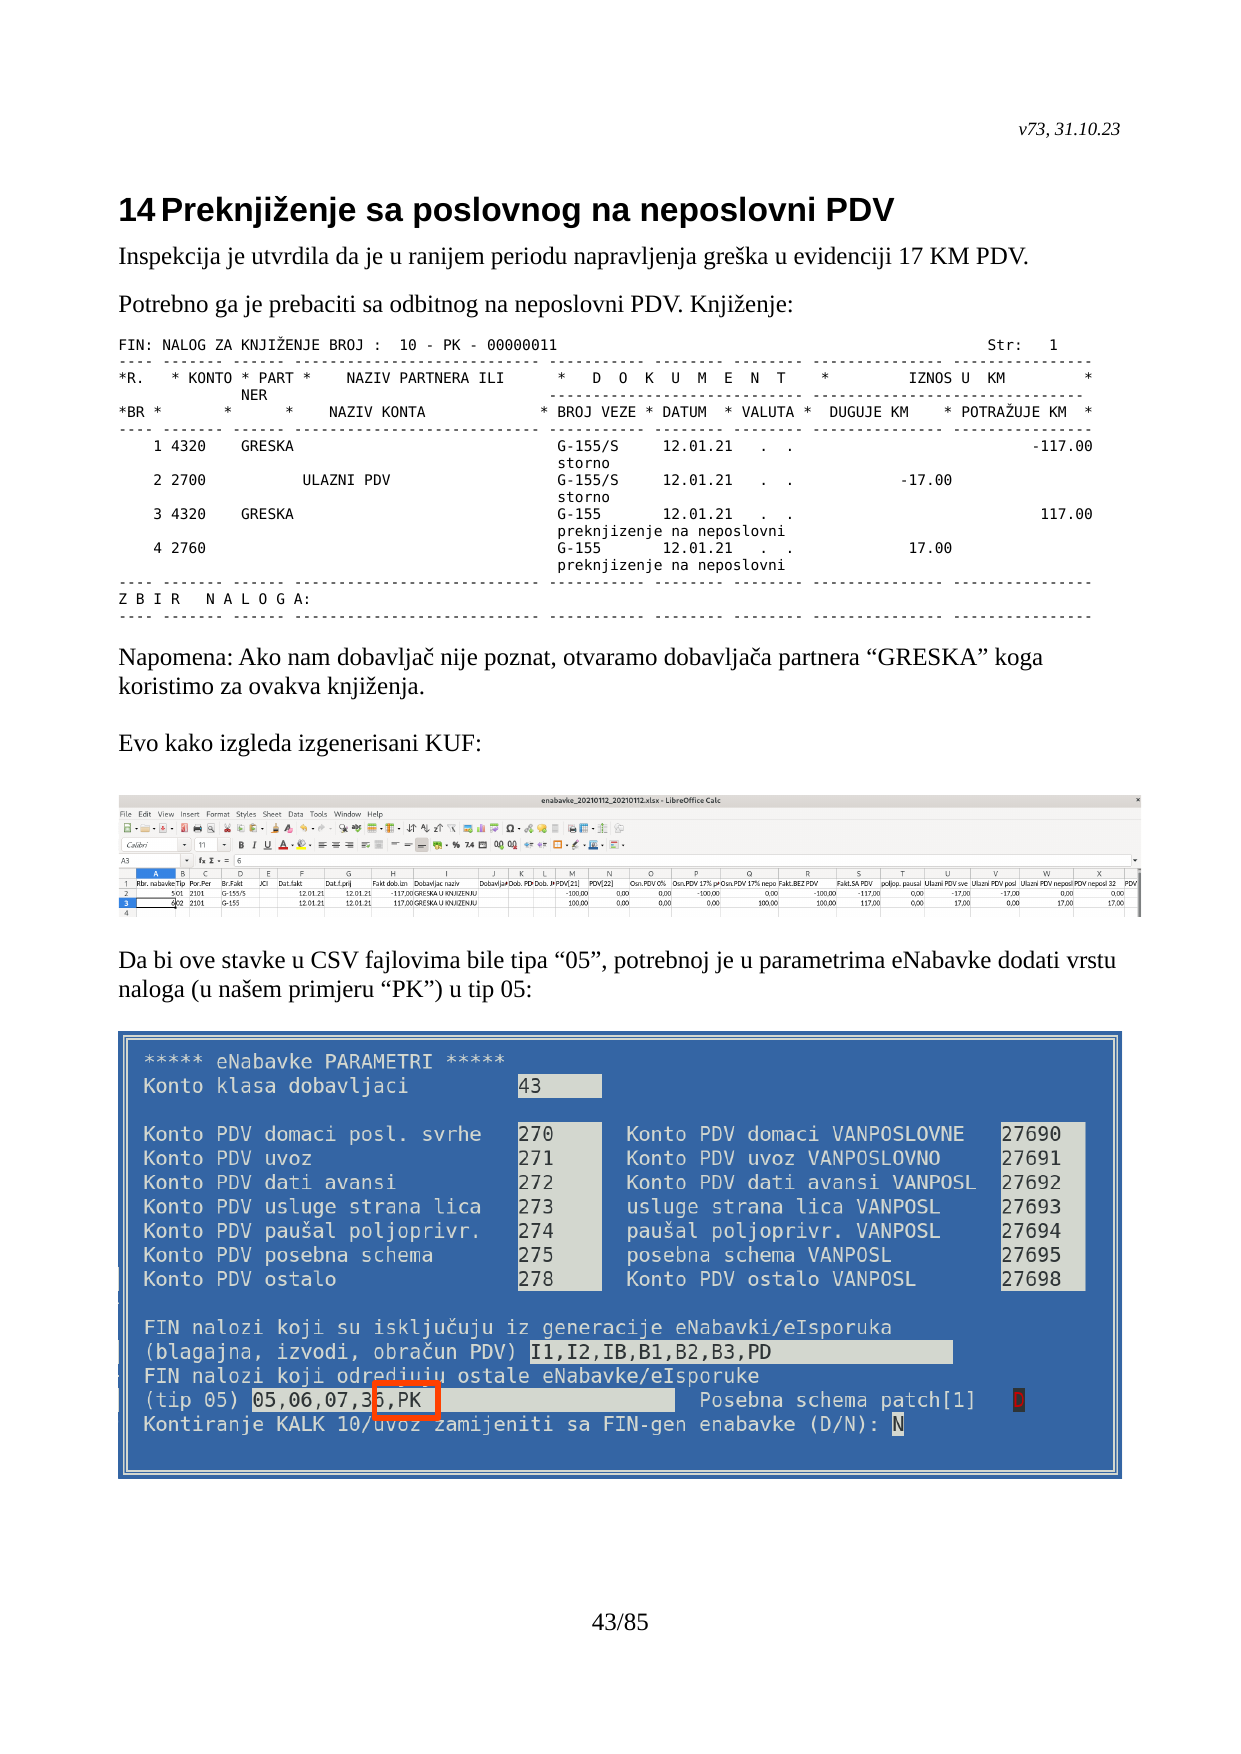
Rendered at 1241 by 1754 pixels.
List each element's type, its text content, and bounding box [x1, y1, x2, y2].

text *BR * * * NAZIV KONTA * BROJ VEZE * DATUM * VALUTA * DUGUJE KM * POTRAŽUJE KM * [118, 404, 1122, 421]
picture [118, 795, 1142, 917]
text Z B I R N A L O G A: [118, 591, 1122, 608]
text 2 2700 ULAZNI PDV G-155/S 12.01.21 . . -17.00 [118, 472, 1122, 489]
text Da bi ove stavke u CSV fajlovima bile tipa “05”, potrebnoj je u parametrima eNabavke dodati vrstu naloga (u našem primjeru “PK”) u tip 05: [118, 945, 1122, 1003]
text Potrebno ga je prebaciti sa odbitnog na neposlovni PDV. Knjiženje: [118, 289, 1122, 317]
subtitle Preknjiženje sa poslovnog na neposlovni PDV [118, 190, 1122, 229]
text ---- ------- ------ ---------------------------- ----------- -------- -------- --------------- ---------------- [118, 421, 1122, 438]
text Napomena: Ako nam dobavljač nije poznat, otvaramo dobavljača partnera “GRESKA” koga koristimo za ovakva knjiženja. [118, 642, 1122, 699]
text NER ----------------------------- ------------------------------- [118, 387, 1122, 404]
text Inspekcija je utvrdila da je u ranijem periodu napravljenja greška u evidenciji 17 KM PDV. [118, 241, 1122, 270]
text preknjizenje na neposlovni [118, 523, 1122, 540]
text preknjizenje na neposlovni [118, 557, 1122, 574]
text FIN: NALOG ZA KNJIŽENJE BROJ : 10 - PK - 00000011 Str: 1 [118, 336, 1122, 353]
text Evo kako izgleda izgenerisani KUF: [118, 728, 1122, 757]
text storno [118, 489, 1122, 506]
text 4 2760 G-155 12.01.21 . . 17.00 [118, 540, 1122, 557]
picture [118, 1031, 1123, 1479]
text ---- ------- ------ ---------------------------- ----------- -------- -------- --------------- ---------------- [118, 574, 1122, 591]
text 1 4320 GRESKA G-155/S 12.01.21 . . -117.00 [118, 438, 1122, 455]
text 3 4320 GRESKA G-155 12.01.21 . . 117.00 [118, 506, 1122, 523]
text *R. * KONTO * PART * NAZIV PARTNERA ILI * D O K U M E N T * IZNOS U KM * [118, 370, 1122, 387]
text storno [118, 455, 1122, 472]
text ---- ------- ------ ---------------------------- ----------- -------- -------- --------------- ---------------- [118, 353, 1122, 370]
text ---- ------- ------ ---------------------------- ----------- -------- -------- --------------- ---------------- [118, 608, 1122, 625]
